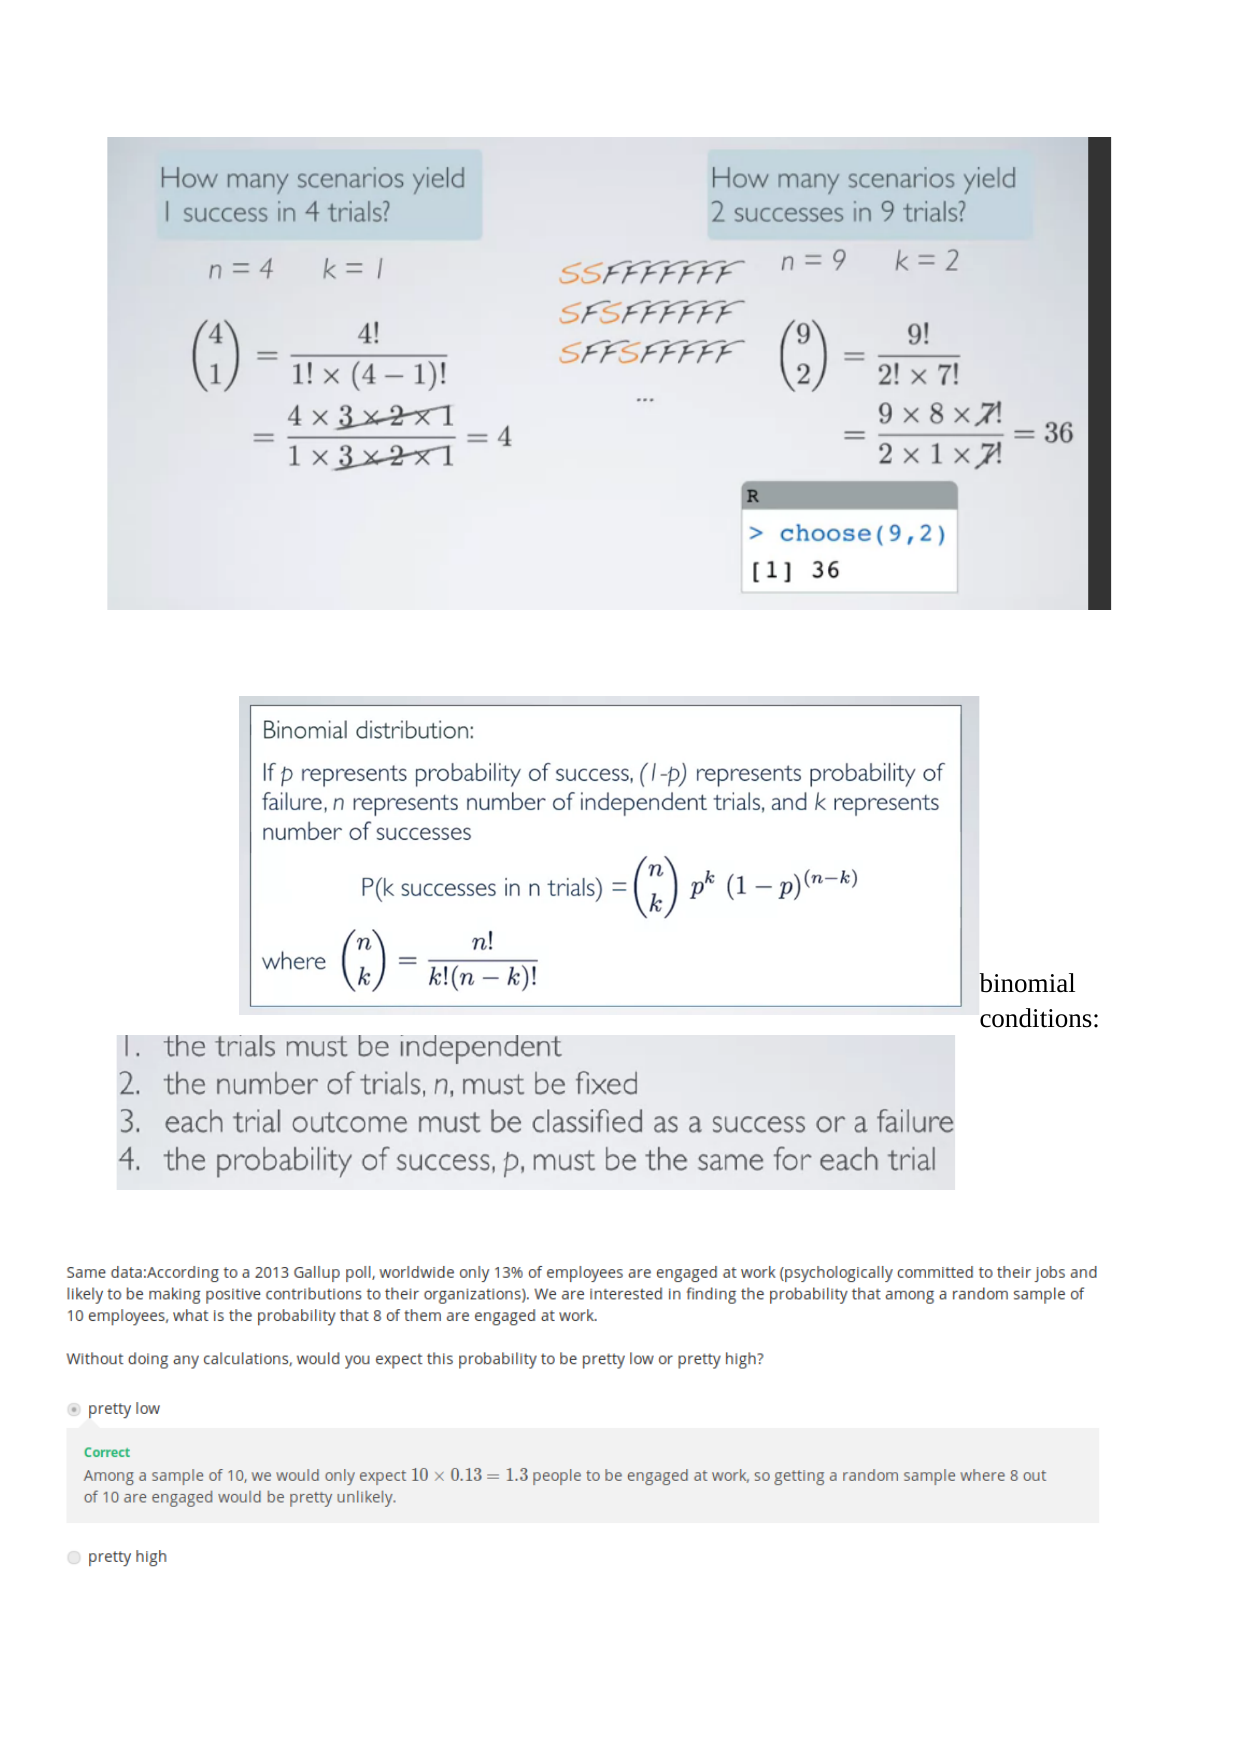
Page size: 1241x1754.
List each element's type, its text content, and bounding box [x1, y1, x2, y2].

picture [107, 137, 1112, 610]
picture [239, 696, 980, 1015]
picture [59, 1253, 1182, 1576]
text binomial conditions: [118, 967, 1122, 1033]
picture [116, 1035, 955, 1190]
